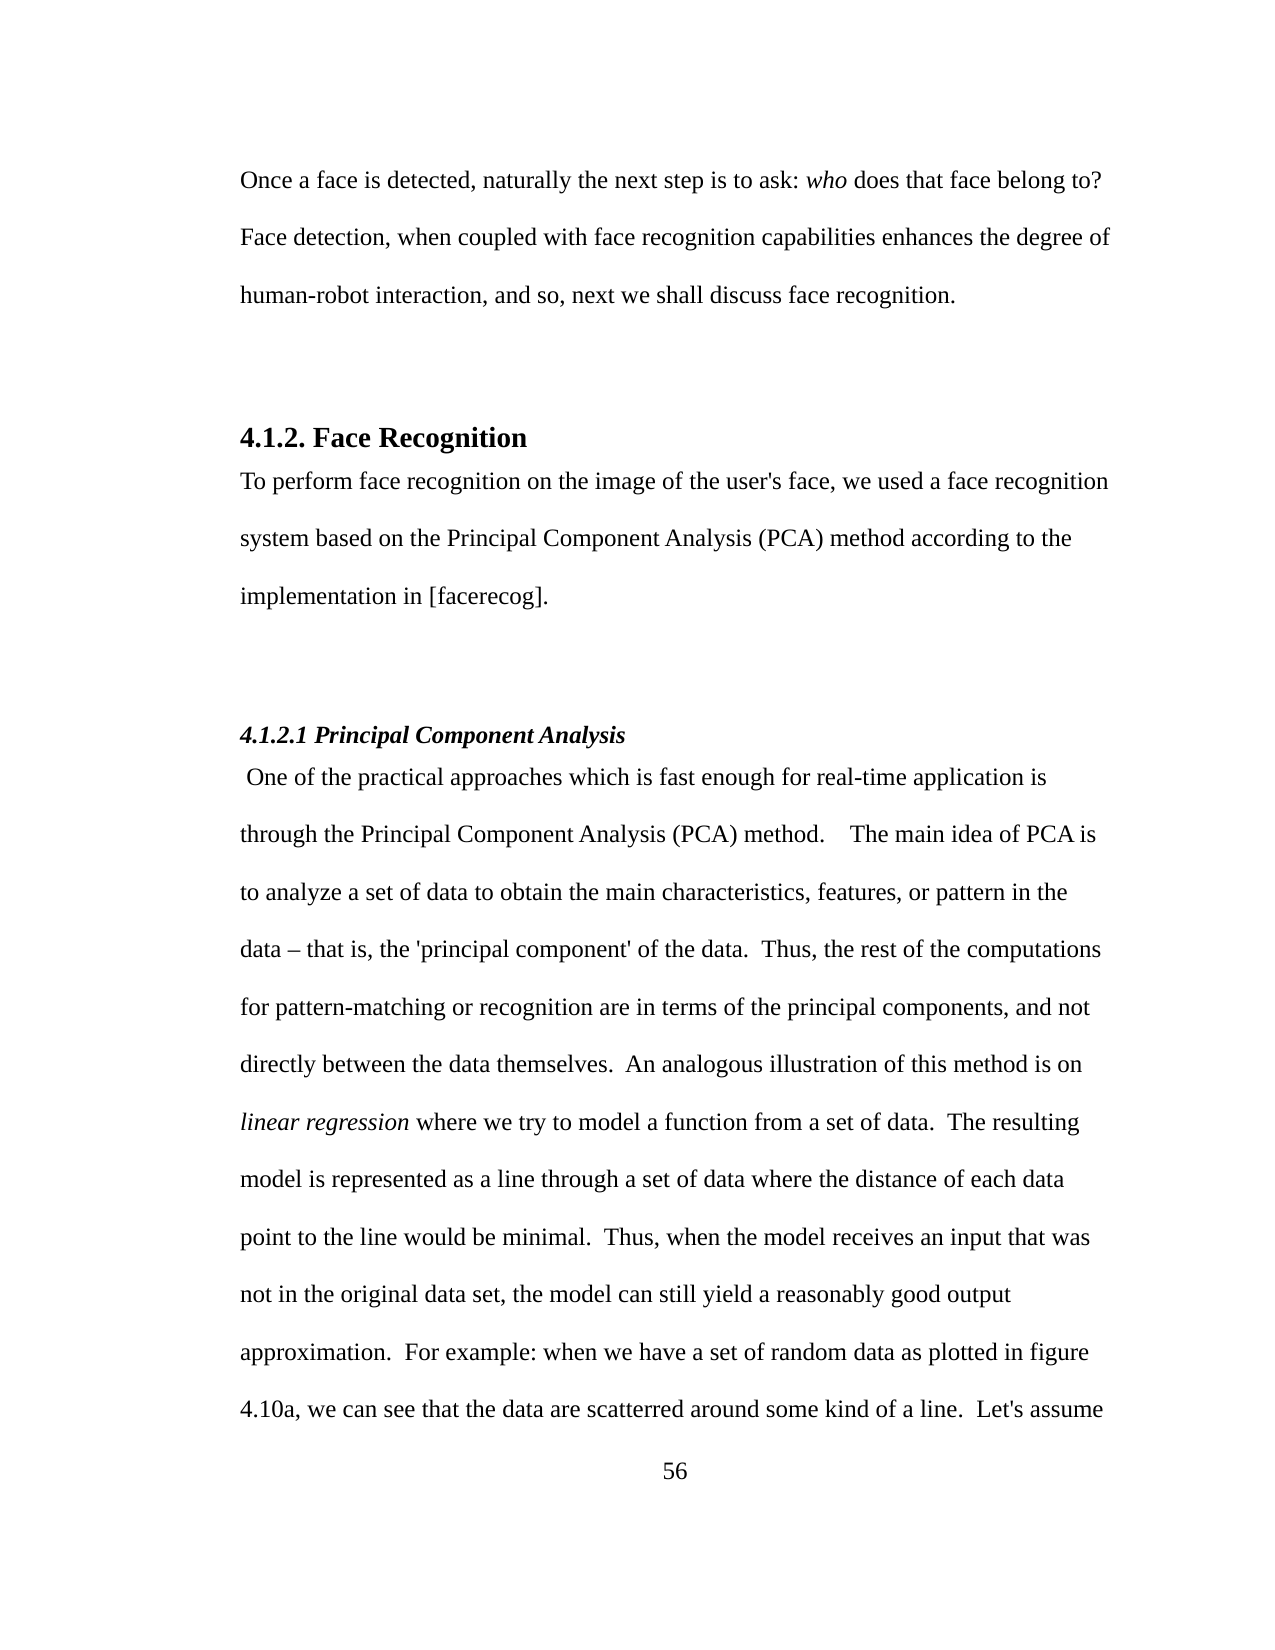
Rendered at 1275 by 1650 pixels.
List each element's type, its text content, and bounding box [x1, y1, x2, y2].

text To perform face recognition on the image of the user's face, we used a face recognition system based on the Principal Component Analysis (PCA) method according to the implementation in [facerecog]. [240, 466, 1110, 609]
text One of the practical approaches which is fast enough for real-time application is through the Principal Component Analysis (PCA) method. The main idea of PCA is to analyze a set of data to obtain the main characteristics, features, or pattern in the data – that is, the 'principal component' of the data. Thus, the rest of the computations for pattern-matching or recognition are in terms of the principal components, and not directly between the data themselves. An analogous illustration of this method is on linear regression where we try to model a function from a set of data. The resulting model is represented as a line through a set of data where the distance of each data point to the line would be minimal. Thus, when the model receives an input that was not in the original data set, the model can still yield a reasonably good output approximation. For example: when we have a set of random data as plotted in figure 4.10a, we can see that the data are scatterred around some kind of a line. Let's assume [240, 762, 1110, 1423]
subtitle 4.1.2. Face Recognition [240, 420, 1110, 453]
subtitle 4.1.2.1 Principal Component Analysis [240, 721, 1110, 749]
text Once a face is detected, naturally the next step is to ask: who does that face belong to? Face detection, when coupled with face recognition capabilities enhances the degree of human-robot interaction, and so, next we shall discuss face recognition. [240, 165, 1110, 308]
